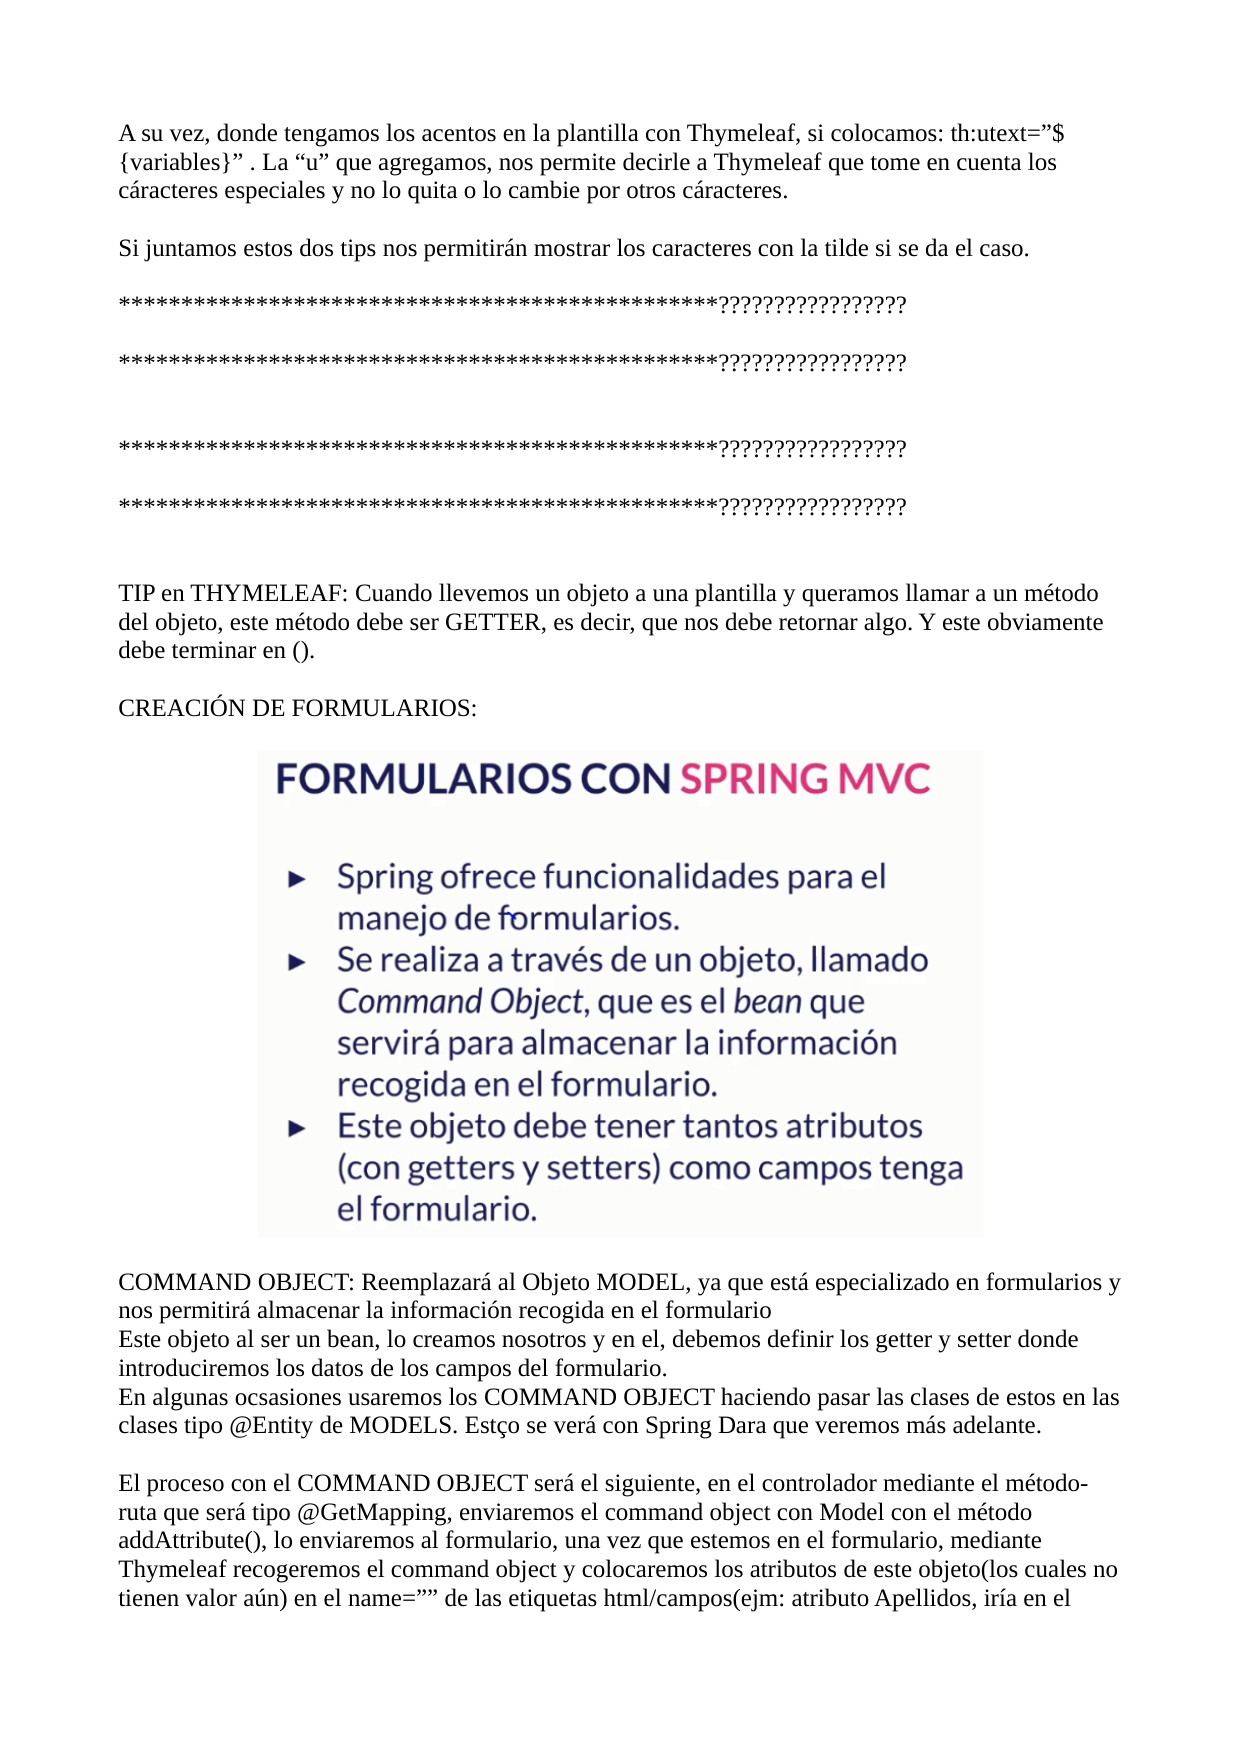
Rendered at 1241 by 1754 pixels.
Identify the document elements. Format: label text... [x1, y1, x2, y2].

text A su vez, donde tengamos los acentos en la plantilla con Thymeleaf, si colocamos: th:utext=”${variables}” . La “u” que agregamos, nos permite decirle a Thymeleaf que tome en cuenta los cáracteres especiales y no lo quita o lo cambie por otros cáracteres. [118, 118, 1122, 204]
text CREACIÓN DE FORMULARIOS: [118, 693, 1122, 722]
text ************************************************????????????????? [118, 492, 1122, 521]
text ************************************************????????????????? [118, 434, 1122, 463]
picture [256, 750, 984, 1238]
text TIP en THYMELEAF: Cuando llevemos un objeto a una plantilla y queramos llamar a un método del objeto, este método debe ser GETTER, es decir, que nos debe retornar algo. Y este obviamente debe terminar en (). [118, 578, 1122, 664]
text Si juntamos estos dos tips nos permitirán mostrar los caracteres con la tilde si se da el caso. [118, 233, 1122, 262]
text ************************************************????????????????? [118, 348, 1122, 377]
text ************************************************????????????????? [118, 291, 1122, 348]
text En algunas ocsasiones usaremos los COMMAND OBJECT haciendo pasar las clases de estos en las clases tipo @Entity de MODELS. Estço se verá con Spring Dara que veremos más adelante. [118, 1382, 1122, 1439]
text El proceso con el COMMAND OBJECT será el siguiente, en el controlador mediante el método-ruta que será tipo @GetMapping, enviaremos el command object con Model con el método addAttribute(), lo enviaremos al formulario, una vez que estemos en el formulario, mediante Thymeleaf recogeremos el command object y colocaremos los atributos de este objeto(los cuales no tienen valor aún) en el name=”” de las etiquetas html/campos(ejm: atributo Apellidos, iría en el [118, 1468, 1122, 1612]
text Este objeto al ser un bean, lo creamos nosotros y en el, debemos definir los getter y setter donde introduciremos los datos de los campos del formulario. [118, 1324, 1122, 1382]
text COMMAND OBJECT: Reemplazará al Objeto MODEL, ya que está especializado en formularios y nos permitirá almacenar la información recogida en el formulario [118, 1267, 1122, 1324]
